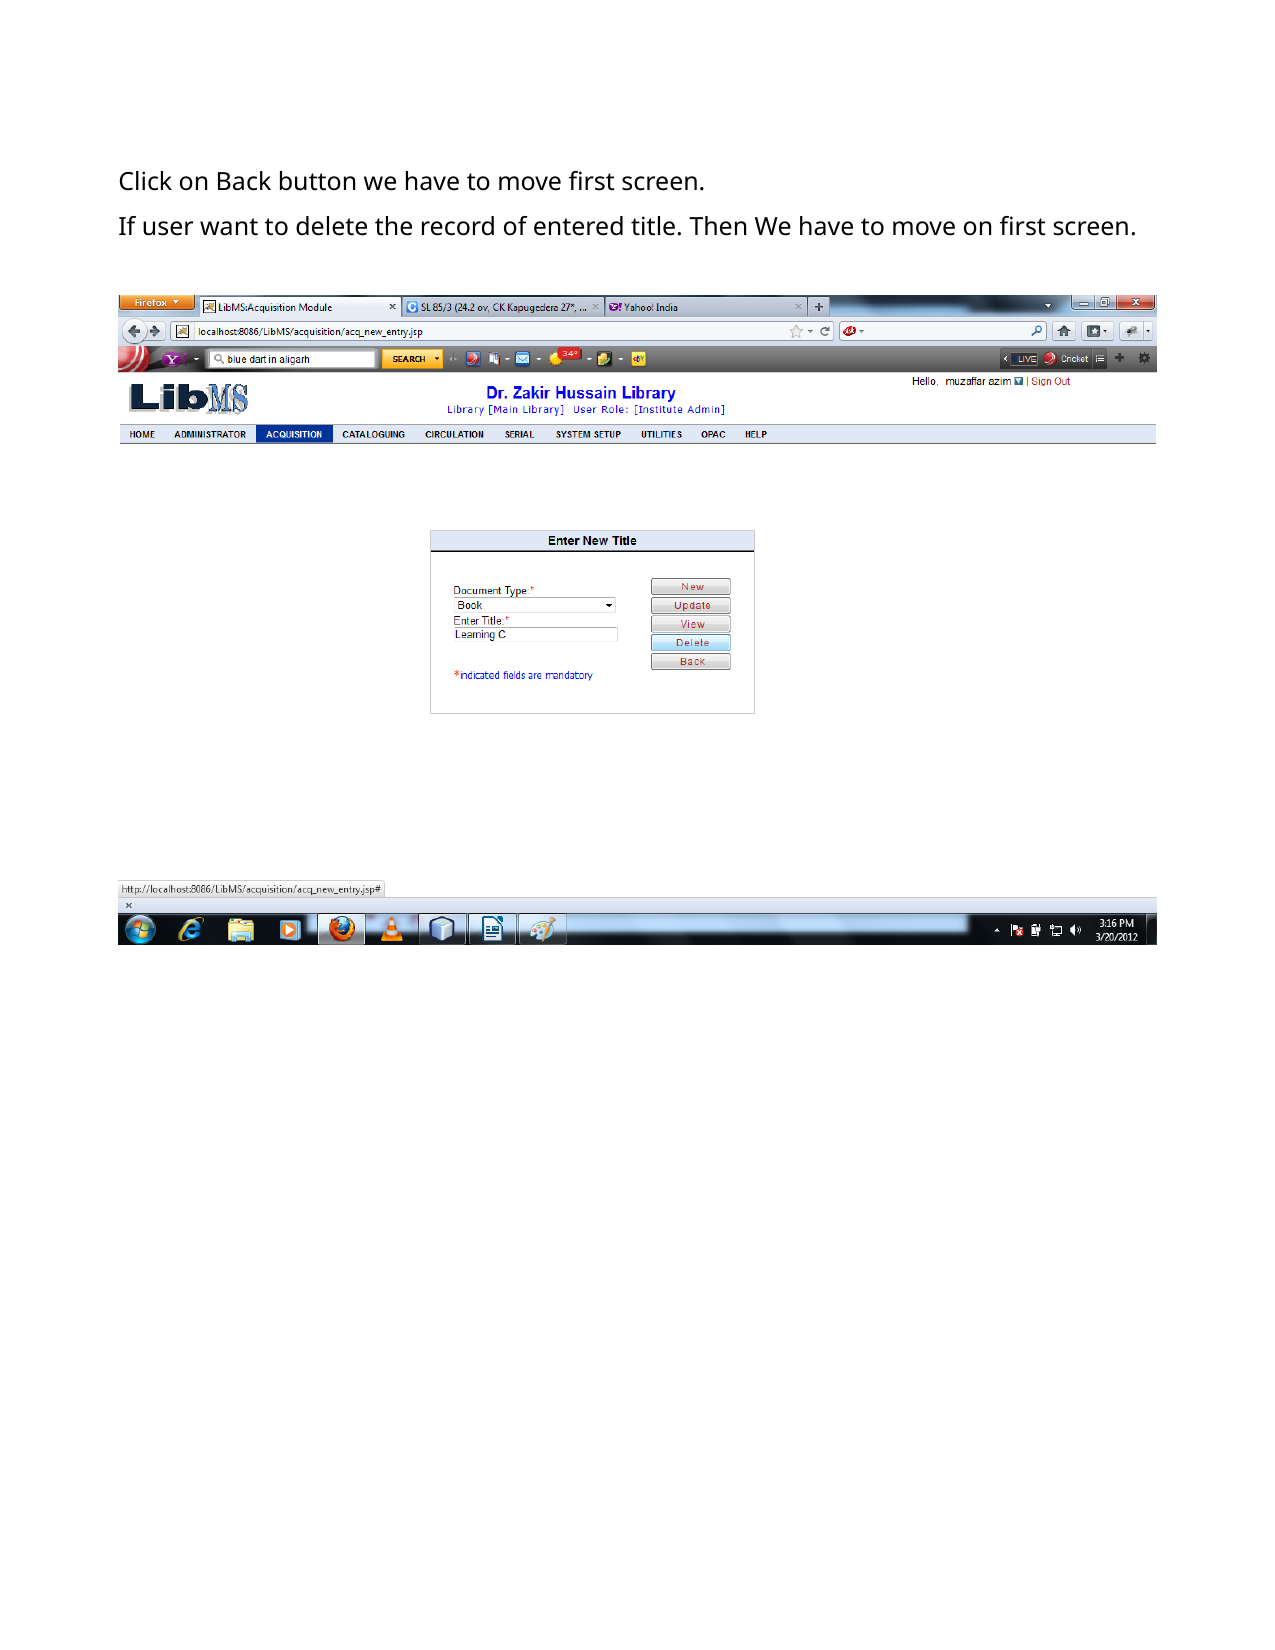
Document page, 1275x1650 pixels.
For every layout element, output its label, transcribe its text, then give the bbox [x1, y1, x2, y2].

text If user want to delete the record of entered title. Then We have to move on first screen. [118, 208, 1157, 242]
text Click on Back button we have to move first screen. [118, 163, 1157, 197]
picture [118, 295, 1157, 945]
